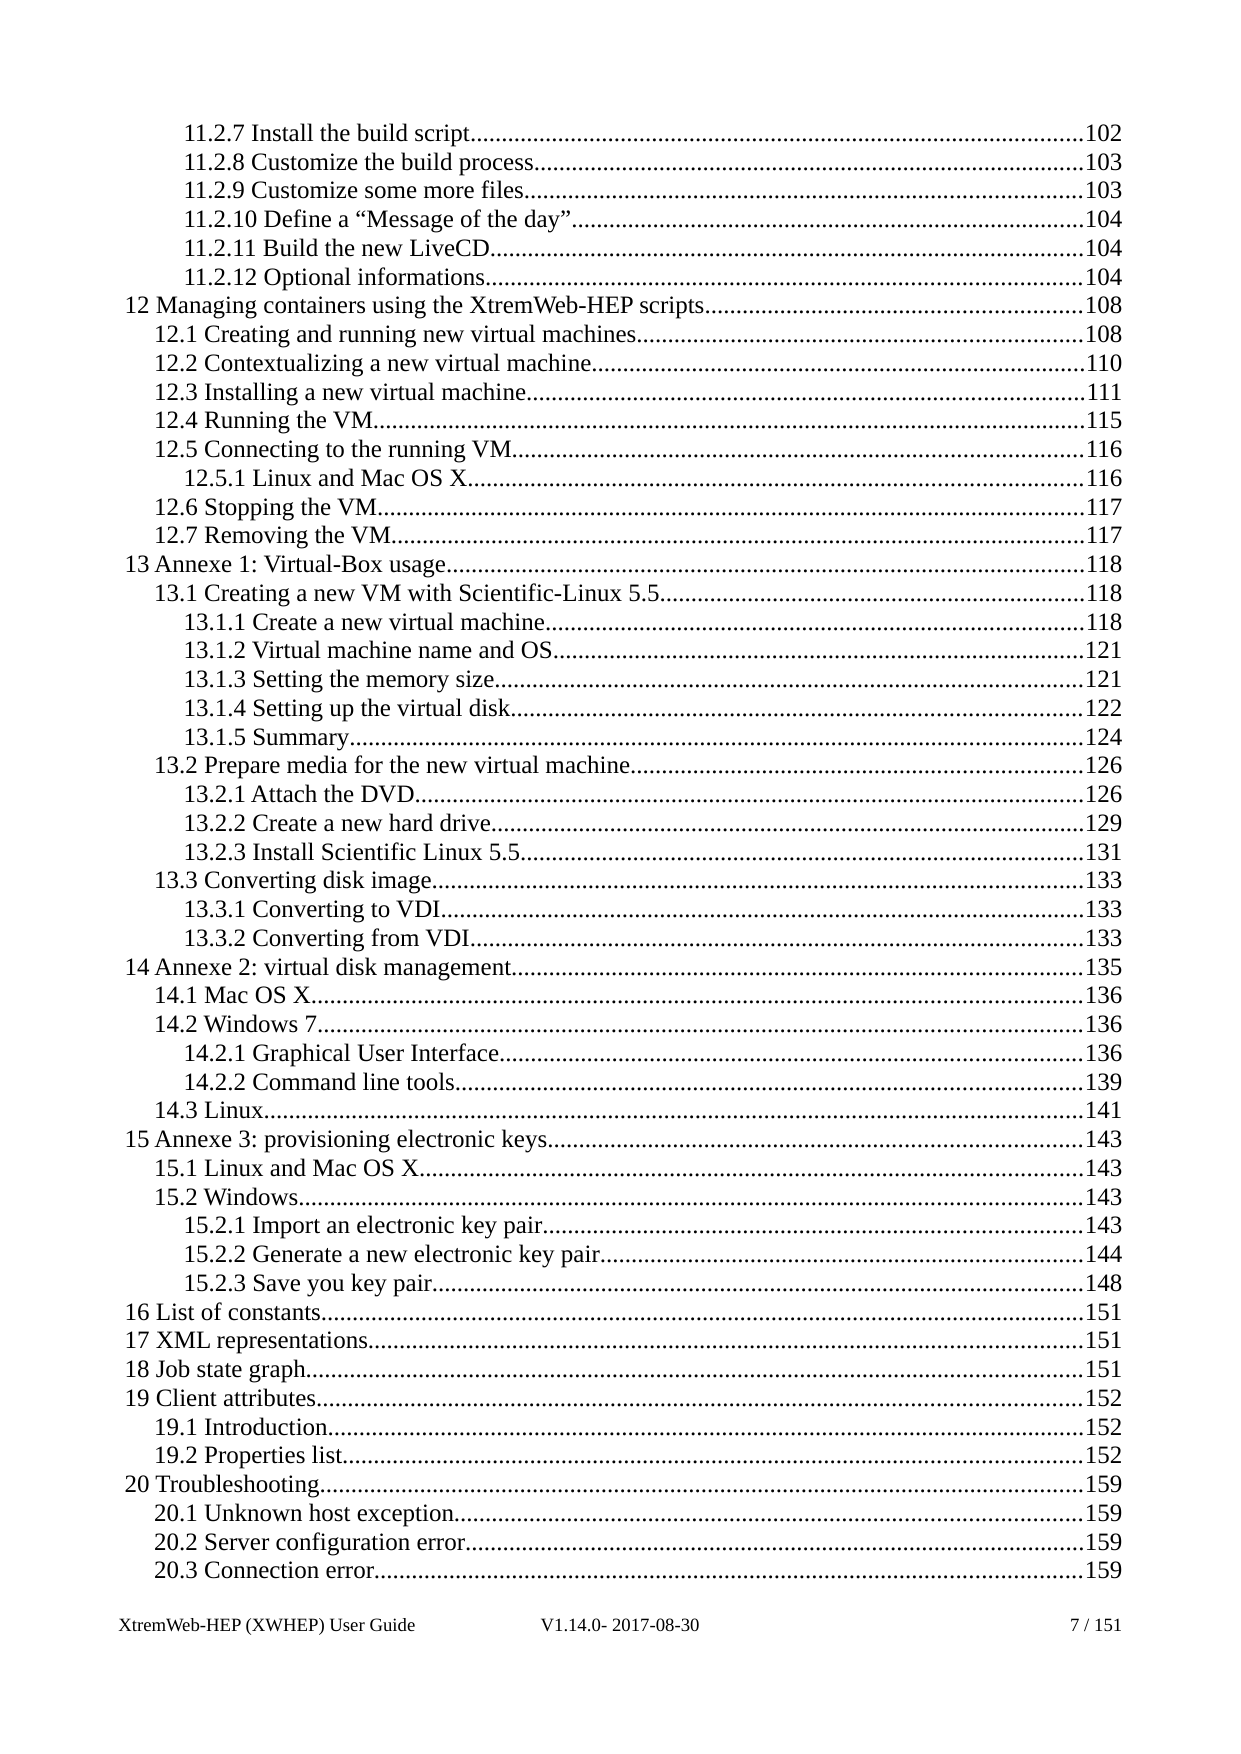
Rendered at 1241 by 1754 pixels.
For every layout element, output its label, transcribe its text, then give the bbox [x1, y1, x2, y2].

text 14.1 Mac OS X 136 [148, 981, 1122, 1009]
text 20 Troubleshooting 159 [118, 1469, 1122, 1498]
text 15.2.2 Generate a new electronic key pair 144 [177, 1239, 1122, 1268]
text 20.3 Connection error 159 [148, 1556, 1122, 1584]
text 19.1 Introduction 152 [148, 1412, 1122, 1441]
text 13.2.3 Install Scientific Linux 5.5 131 [177, 837, 1122, 866]
text 13.1.5 Summary 124 [177, 722, 1122, 751]
text 13.3 Converting disk image 133 [148, 866, 1122, 894]
text 14.2 Windows 7 136 [148, 1009, 1122, 1038]
text 20.2 Server configuration error 159 [148, 1527, 1122, 1556]
text 12.4 Running the VM 115 [148, 406, 1122, 434]
text 19 Client attributes 152 [118, 1383, 1122, 1412]
text 11.2.12 Optional informations 104 [177, 262, 1122, 291]
text 13.1.4 Setting up the virtual disk 122 [177, 693, 1122, 722]
text 13.1.2 Virtual machine name and OS 121 [177, 636, 1122, 664]
text 11.2.9 Customize some more files 103 [177, 176, 1122, 204]
text 18 Job state graph 151 [118, 1354, 1122, 1383]
text 12.5 Connecting to the running VM 116 [148, 434, 1122, 463]
text 19.2 Properties list 152 [148, 1441, 1122, 1469]
text 16 List of constants 151 [118, 1297, 1122, 1326]
text 15.1 Linux and Mac OS X 143 [148, 1153, 1122, 1182]
text 15 Annexe 3: provisioning electronic keys 143 [118, 1124, 1122, 1153]
text 12.1 Creating and running new virtual machines 108 [148, 319, 1122, 348]
text 11.2.11 Build the new LiveCD 104 [177, 233, 1122, 262]
text 12.6 Stopping the VM 117 [148, 492, 1122, 521]
text 11.2.10 Define a “Message of the day” 104 [177, 204, 1122, 233]
text 13.2 Prepare media for the new virtual machine 126 [148, 751, 1122, 779]
text 13.3.1 Converting to VDI 133 [177, 894, 1122, 923]
text 15.2.3 Save you key pair 148 [177, 1268, 1122, 1297]
text 13.2.1 Attach the DVD 126 [177, 779, 1122, 808]
text 11.2.8 Customize the build process 103 [177, 147, 1122, 176]
text 13.1.3 Setting the memory size 121 [177, 664, 1122, 693]
text 14.2.1 Graphical User Interface 136 [177, 1038, 1122, 1067]
text 13.1 Creating a new VM with Scientific-Linux 5.5 118 [148, 578, 1122, 607]
text 14 Annexe 2: virtual disk management 135 [118, 952, 1122, 981]
text 12.7 Removing the VM 117 [148, 521, 1122, 549]
text 15.2.1 Import an electronic key pair 143 [177, 1211, 1122, 1239]
text 12.5.1 Linux and Mac OS X 116 [177, 463, 1122, 492]
text 17 XML representations 151 [118, 1326, 1122, 1354]
text 12.2 Contextualizing a new virtual machine 110 [148, 348, 1122, 377]
text 14.2.2 Command line tools 139 [177, 1067, 1122, 1096]
text 14.3 Linux 141 [148, 1096, 1122, 1124]
text 12.3 Installing a new virtual machine 111 [148, 377, 1122, 406]
text 15.2 Windows 143 [148, 1182, 1122, 1211]
text 13.1.1 Create a new virtual machine 118 [177, 607, 1122, 636]
text 12 Managing containers using the XtremWeb-HEP scripts 108 [118, 291, 1122, 319]
text 13.2.2 Create a new hard drive. 129 [177, 808, 1122, 837]
text 13.3.2 Converting from VDI 133 [177, 923, 1122, 952]
text 11.2.7 Install the build script 102 [177, 118, 1122, 147]
text 13 Annexe 1: Virtual-Box usage 118 [118, 549, 1122, 578]
text 20.1 Unknown host exception 159 [148, 1498, 1122, 1527]
